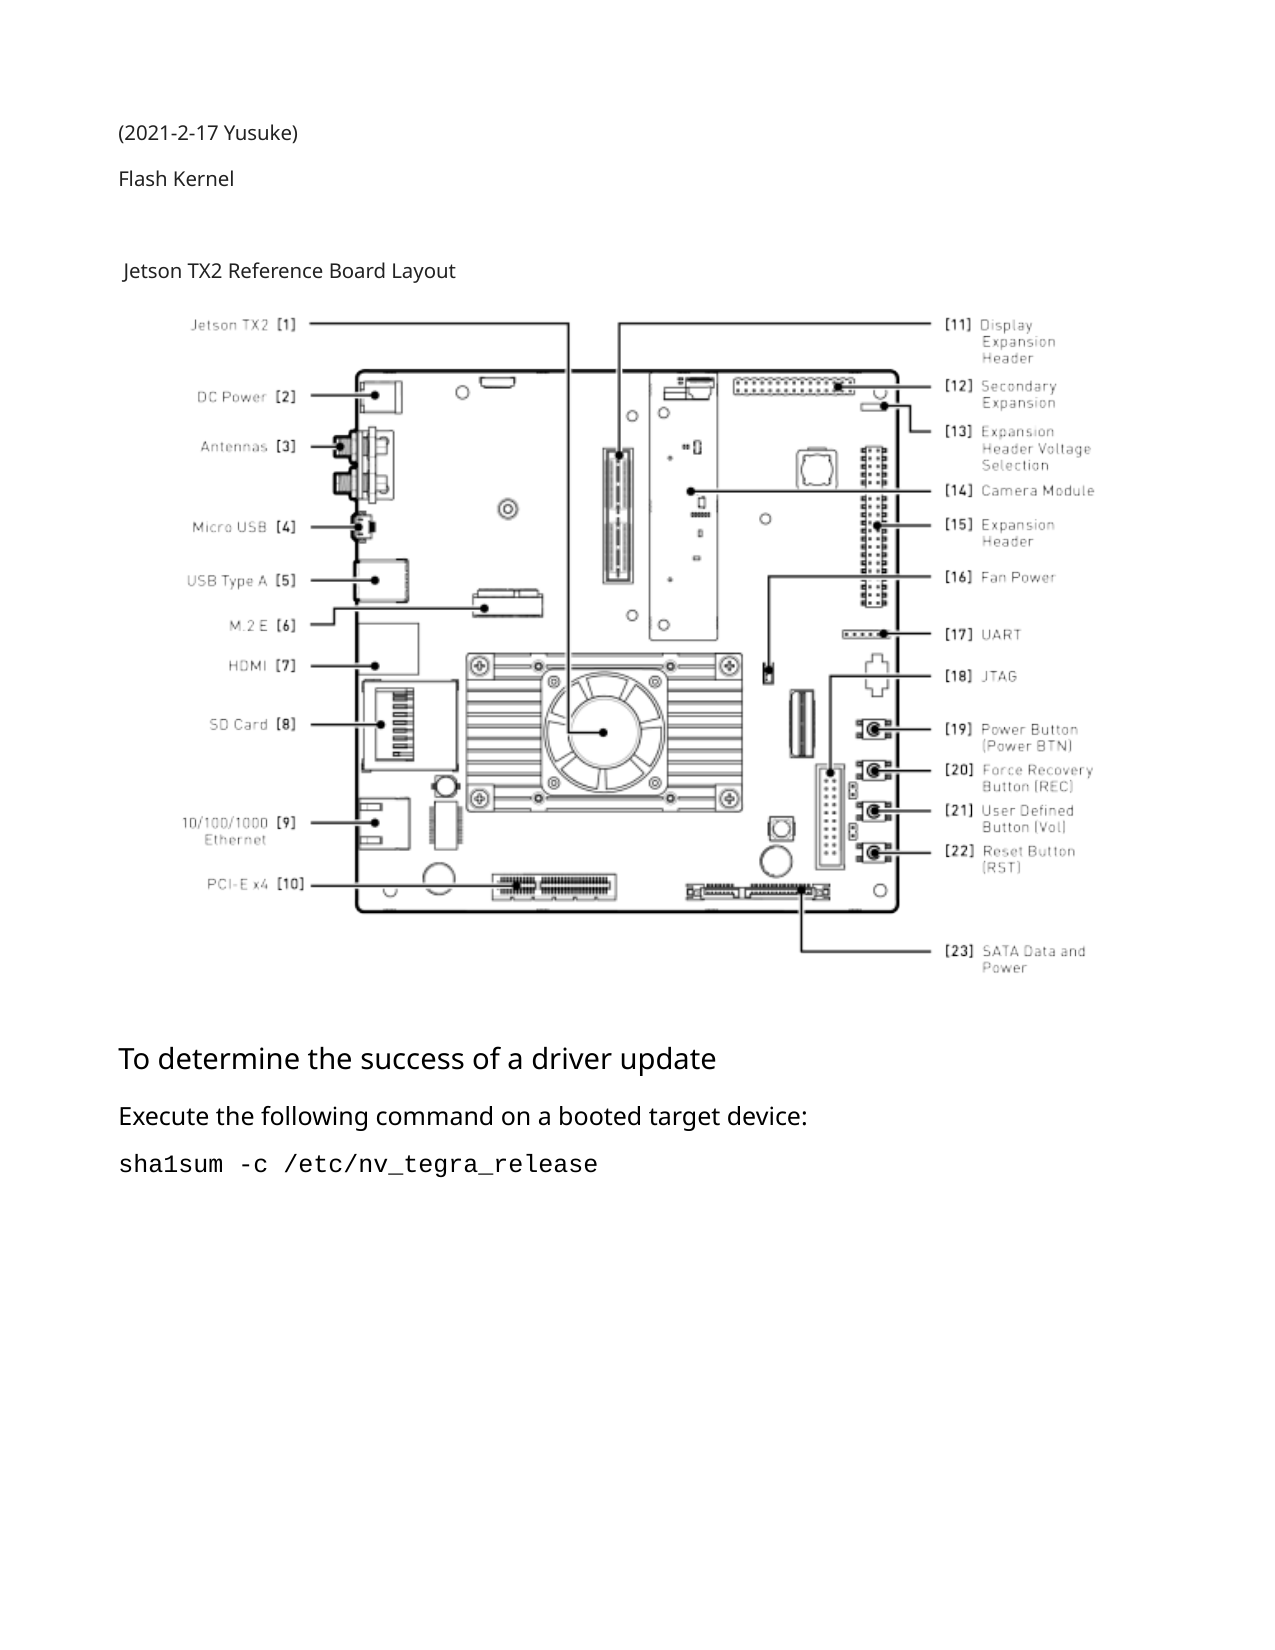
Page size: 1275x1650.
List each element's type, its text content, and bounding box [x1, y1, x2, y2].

picture [129, 303, 1146, 988]
text (2021-2-17 Yusuke) [118, 118, 1157, 146]
text sha1sum -c /etc/nv_tegra_release [118, 1152, 1157, 1180]
text Execute the following command on a booted target device: [118, 1098, 1157, 1132]
text Jetson TX2 Reference Board Layout [118, 257, 1157, 285]
text Flash Kernel [118, 164, 1157, 192]
text To determine the success of a driver update [118, 1038, 1157, 1078]
